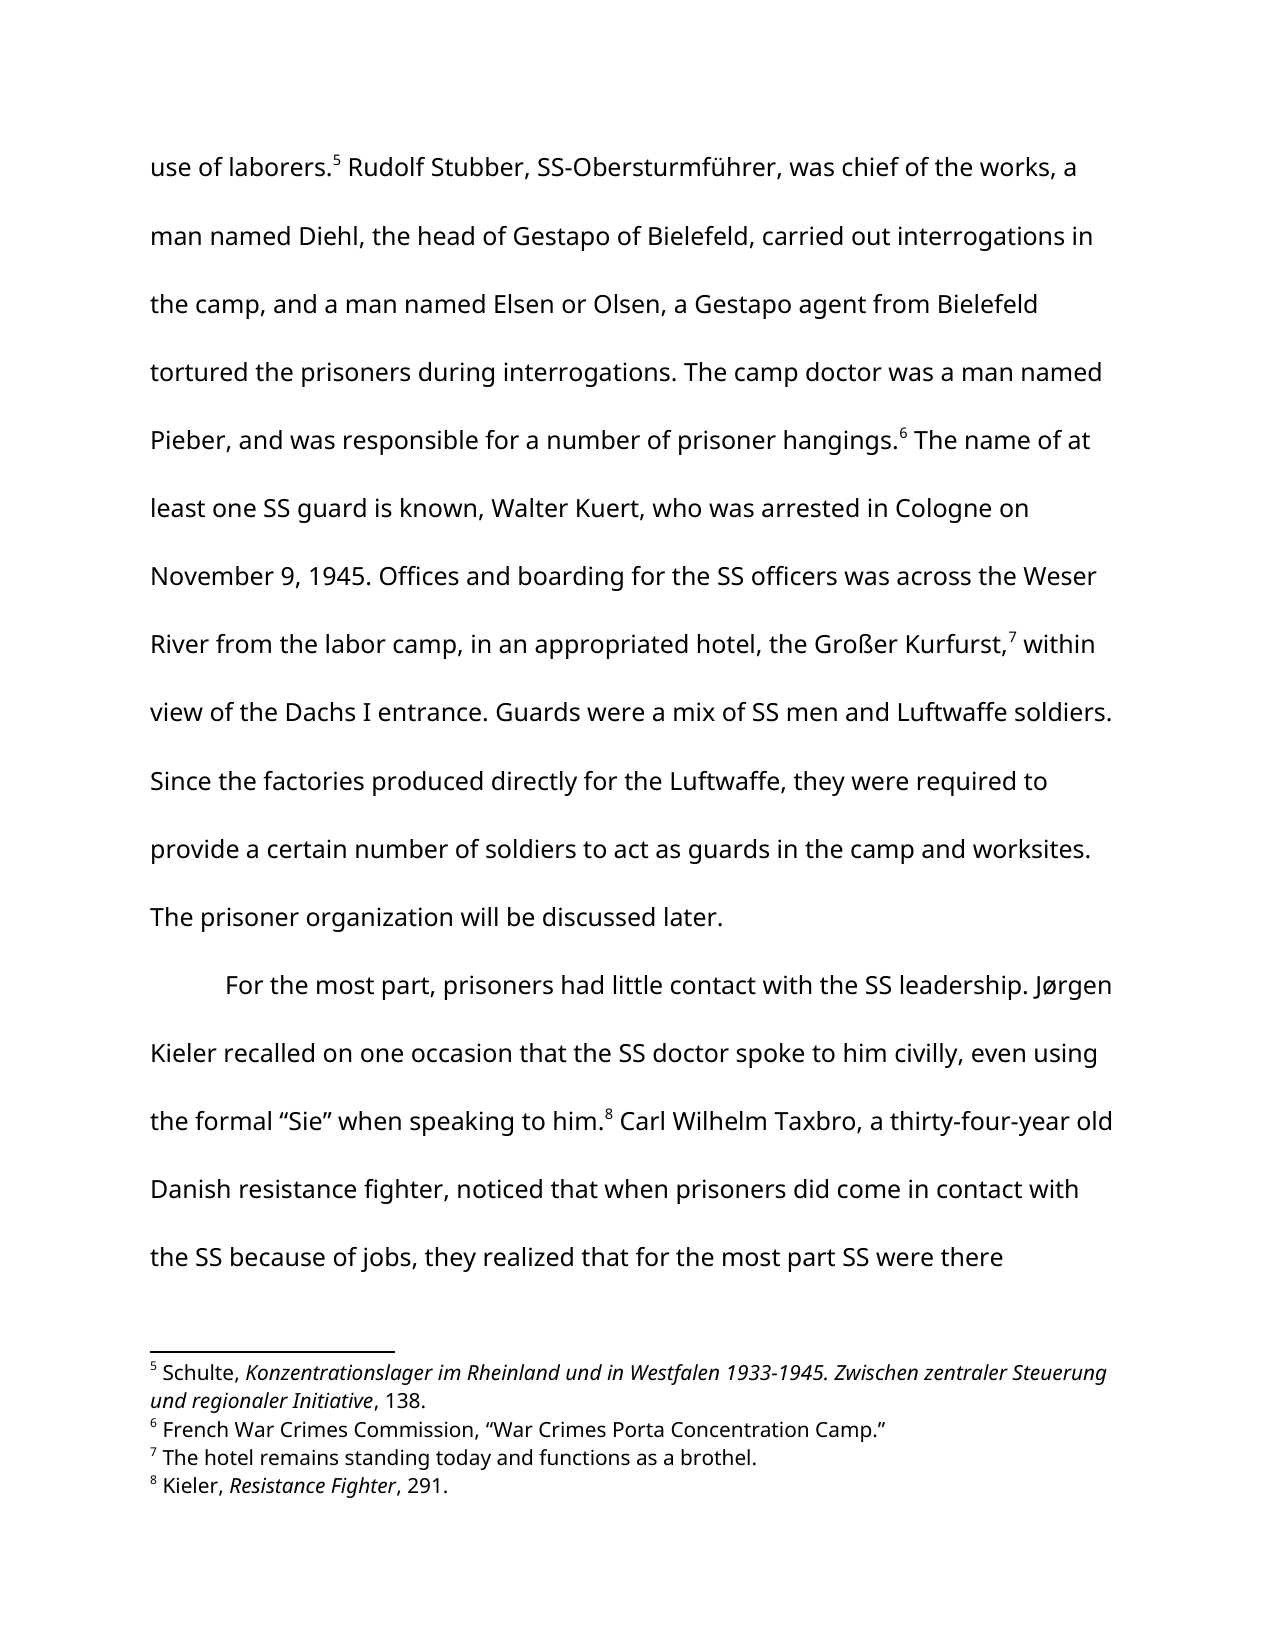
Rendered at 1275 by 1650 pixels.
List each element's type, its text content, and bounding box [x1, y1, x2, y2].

text For the most part, prisoners had little contact with the SS leadership. Jørgen Kieler recalled on one occasion that the SS doctor spoke to him civilly, even using the formal “Sie” when speaking to him. Carl Wilhelm Taxbro, a thirty-four-year old Danish resistance fighter, noticed that when prisoners did come in contact with the SS because of jobs, they realized that for the most part SS were there [150, 967, 1125, 1274]
text Kieler, Resistance Fighter, 291. [150, 1472, 1125, 1500]
text The hotel remains standing today and functions as a brothel. [150, 1443, 1125, 1472]
text French War Crimes Commission, “War Crimes Porta Concentration Camp.” [150, 1415, 1125, 1443]
text Schulte, Konzentrationslager im Rheinland und in Westfalen 1933-1945. Zwischen zentraler Steuerung und regionaler Initiative, 138. [150, 1358, 1125, 1415]
text use of laborers. Rudolf Stubber, SS-Obersturmführer, was chief of the works, a man named Diehl, the head of Gestapo of Bielefeld, carried out interrogations in the camp, and a man named Elsen or Olsen, a Gestapo agent from Bielefeld tortured the prisoners during interrogations. The camp doctor was a man named Pieber, and was responsible for a number of prisoner hangings. The name of at least one SS guard is known, Walter Kuert, who was arrested in Cologne on November 9, 1945. Offices and boarding for the SS officers was across the Weser River from the labor camp, in an appropriated hotel, the Großer Kurfurst, within view of the Dachs I entrance. Guards were a mix of SS men and Luftwaffe soldiers. Since the factories produced directly for the Luftwaffe, they were required to provide a certain number of soldiers to act as guards in the camp and worksites. The prisoner organization will be discussed later. [150, 150, 1125, 933]
